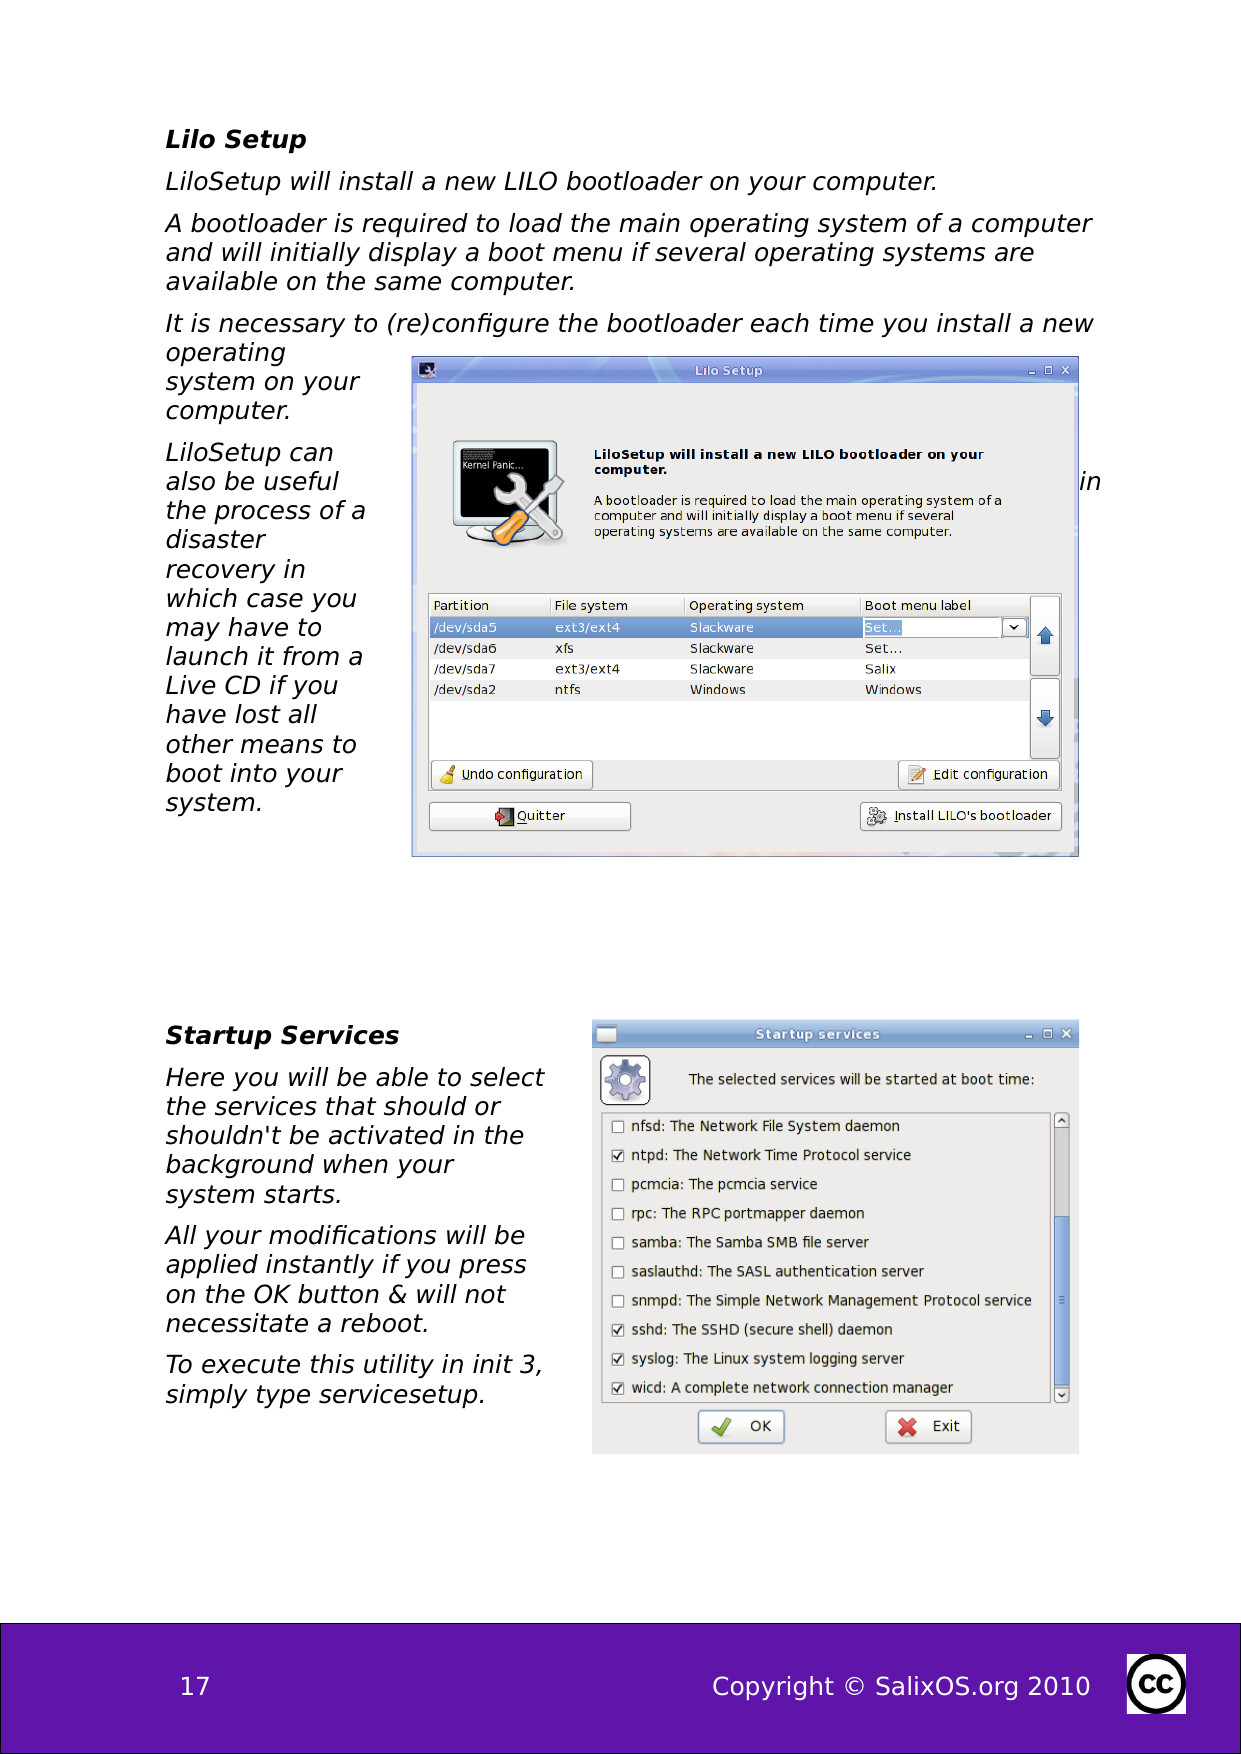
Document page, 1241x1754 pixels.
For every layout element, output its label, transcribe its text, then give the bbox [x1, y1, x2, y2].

text It is necessary to (re)configure the bootloader each time you install a new operating system on your computer. [165, 309, 1104, 426]
text [1080, 1222, 1104, 1338]
text A bootloader is required to load the main operating system of a computer and will initially display a boot menu if several operating systems are available on the same computer. [165, 209, 1104, 297]
text LiloSetup will install a new LILO bootloader on your computer. [165, 167, 1104, 197]
text [1080, 1063, 1104, 1209]
subtitle Startup Services [165, 1022, 592, 1051]
text LiloSetup can also be useful in the process of a disaster recovery in which case you may have to launch it from a Live CD if you have lost all other means to boot into your system. [1079, 438, 1104, 817]
subtitle Lilo Setup [165, 126, 1104, 155]
text LiloSetup can also be useful in the process of a disaster recovery in which case you may have to launch it from a Live CD if you have lost all other means to boot into your system. [165, 438, 411, 817]
text All your modifications will be applied instantly if you press on the OK button & will not necessitate a reboot. [165, 1222, 592, 1338]
picture [411, 356, 1079, 857]
text Here you will be able to select the services that should or shouldn't be activated in the background when your system starts. [165, 1063, 592, 1209]
subtitle [1080, 1022, 1104, 1051]
picture [1126, 1654, 1186, 1714]
text To execute this utility in init 3, simply type servicesetup. [165, 1351, 592, 1409]
picture [592, 1019, 1080, 1454]
text [1080, 1351, 1104, 1409]
